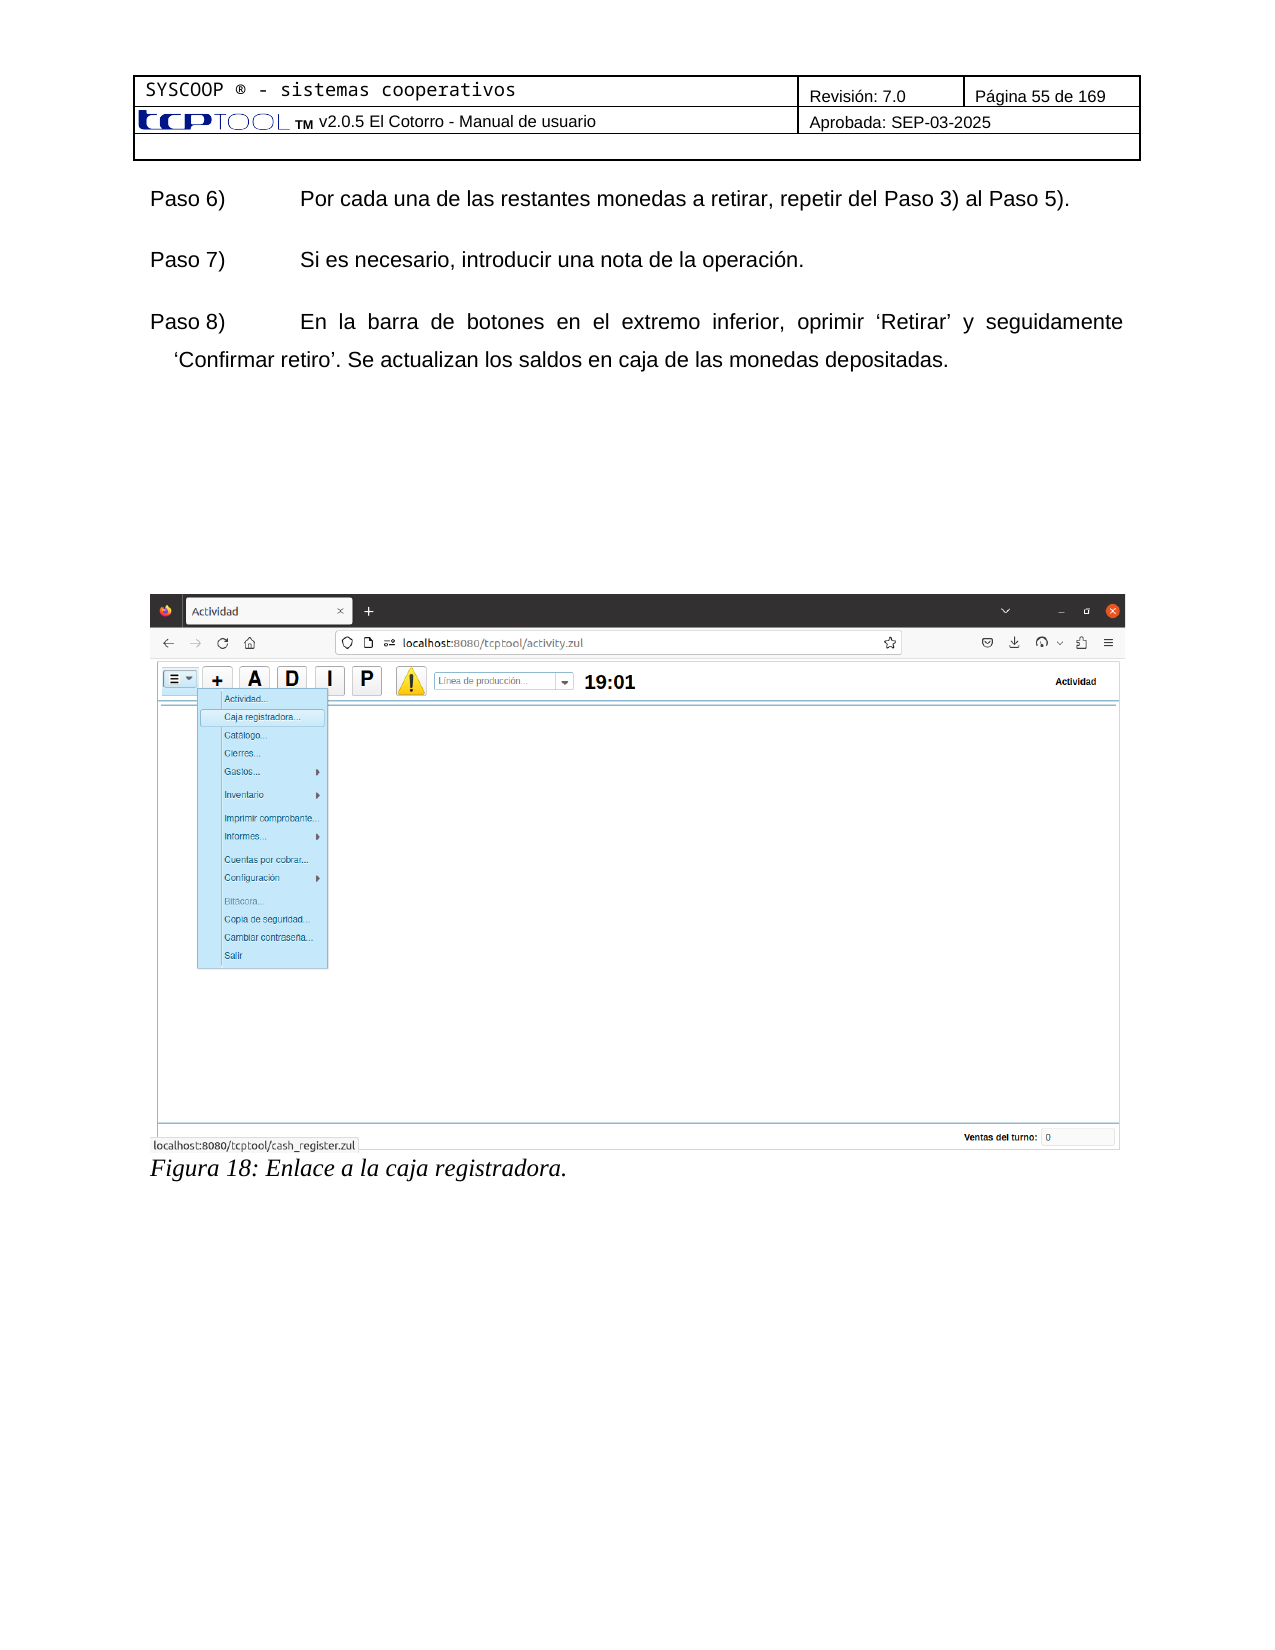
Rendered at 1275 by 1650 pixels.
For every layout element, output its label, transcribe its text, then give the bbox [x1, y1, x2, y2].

text Figura 18: Enlace a la caja registradora. [150, 1153, 1125, 1182]
list Si es necesario, introducir una nota de la operación. [150, 247, 1125, 273]
list Por cada una de las restantes monedas a retirar, repetir del Paso 3) al Paso 5). [150, 186, 1125, 211]
list En la barra de botones en el extremo inferior, oprimir ‘Retirar’ y seguidamente ‘Confirmar retiro’. Se actualizan los saldos en caja de las monedas depositadas. [150, 309, 1125, 372]
picture [150, 594, 1125, 1153]
picture [138, 110, 290, 130]
